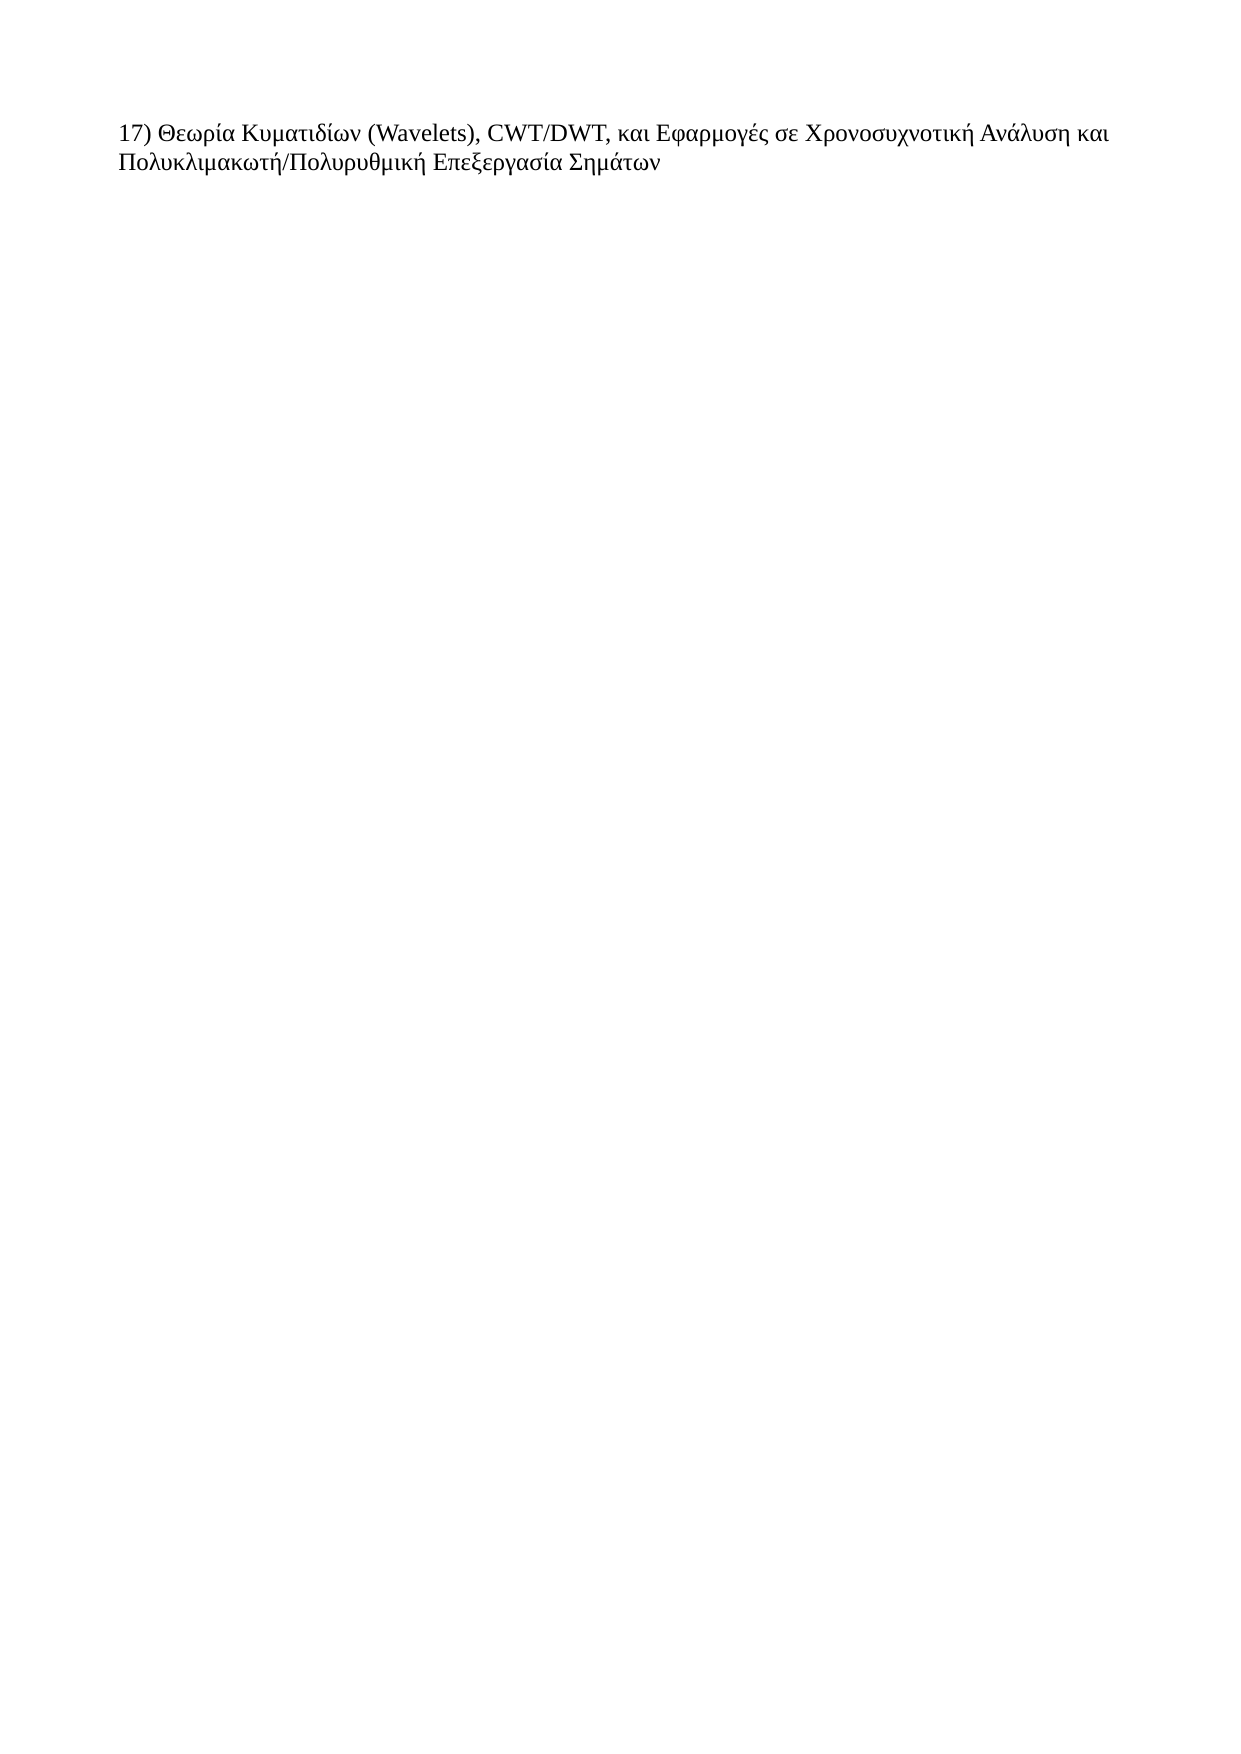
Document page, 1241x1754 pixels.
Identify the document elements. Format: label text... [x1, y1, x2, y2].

text 17) Θεωρία Κυματιδίων (Wavelets), CWT/DWT, και Εφαρμογές σε Χρονοσυχνοτική Ανάλυση και Πολυκλιμακωτή/Πολυρυθμική Επεξεργασία Σημάτων [118, 118, 1122, 176]
